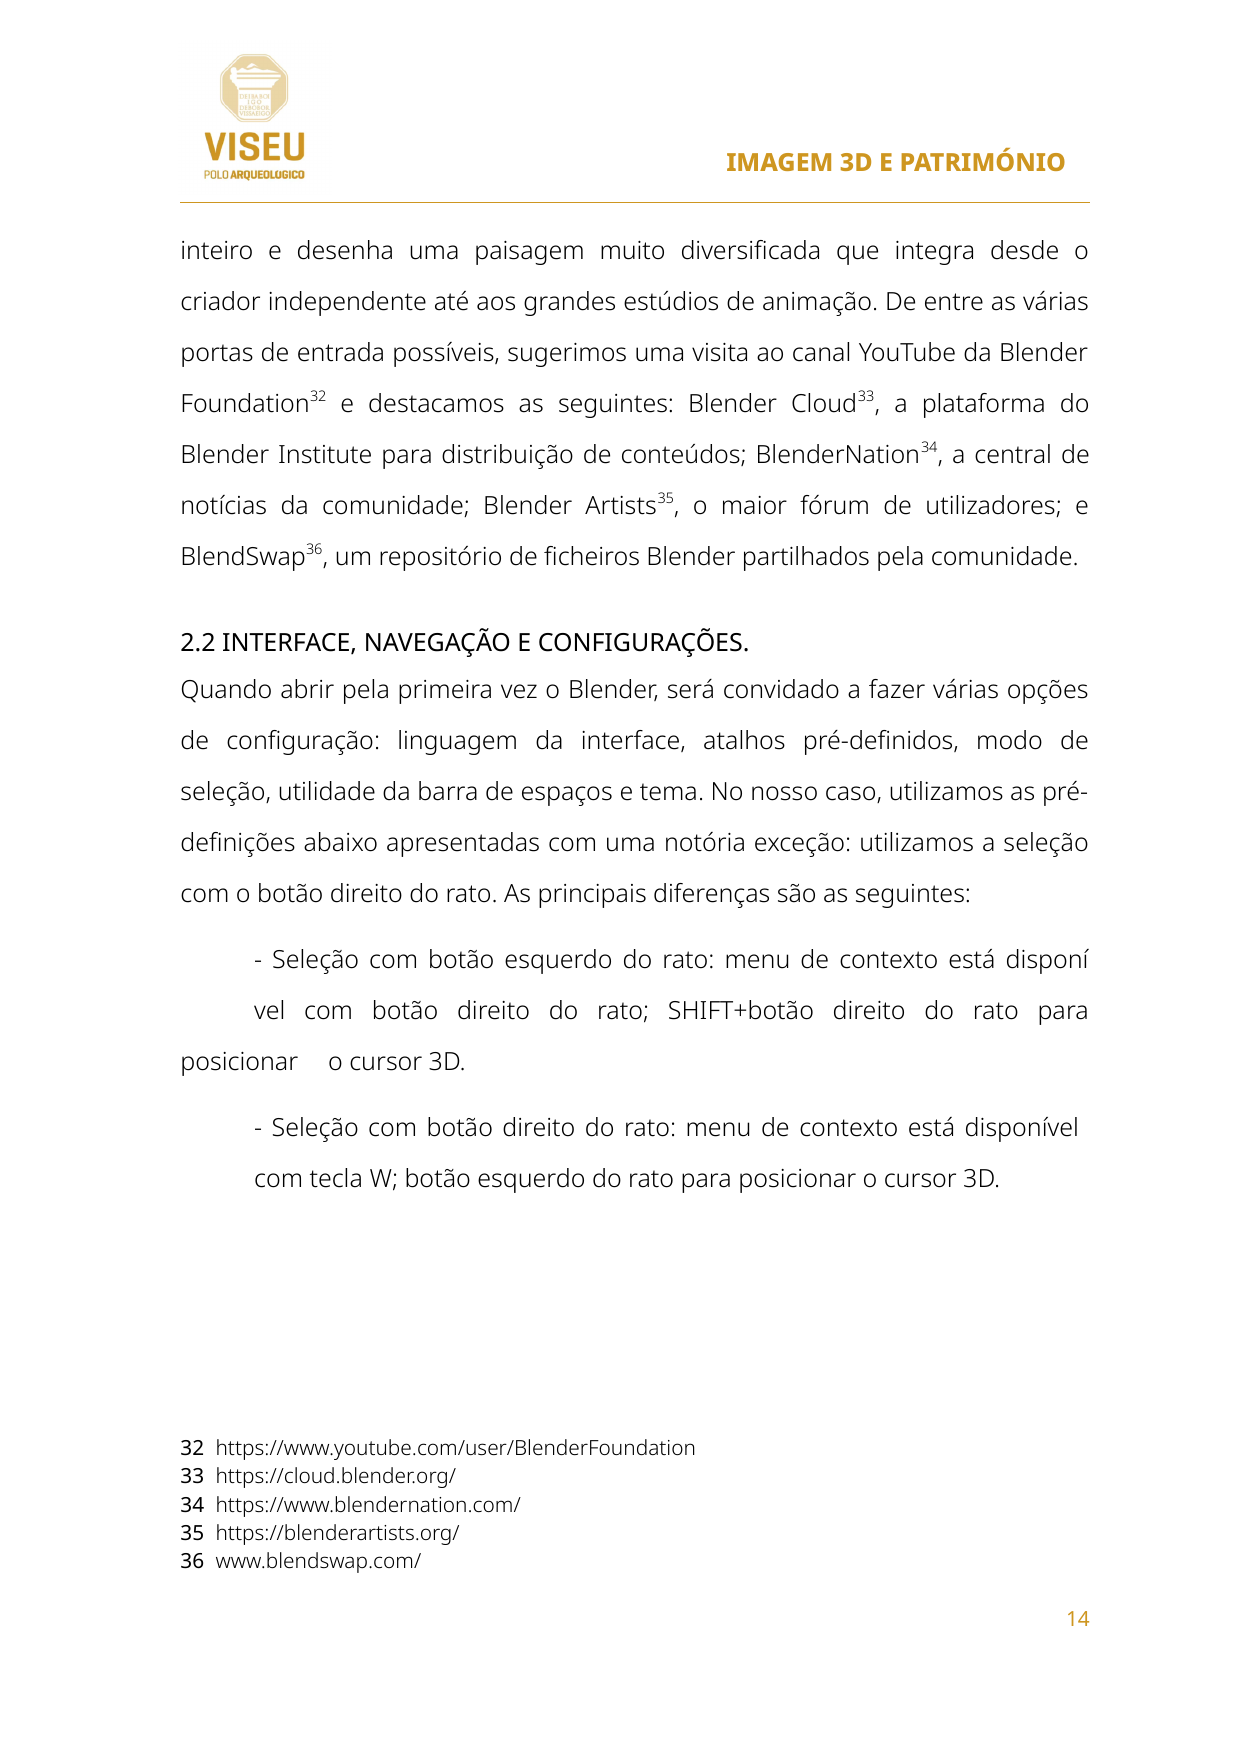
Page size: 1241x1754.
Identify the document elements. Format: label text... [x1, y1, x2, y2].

subtitle 2.2 Interface, navegação e configurações. [180, 625, 1090, 659]
text www.blendswap.com/ [180, 1547, 1090, 1575]
text - Seleção com botão direito do rato: menu de contexto está disponível com tecla W; botão esquerdo do rato para posicionar o cursor 3D. [180, 1109, 1090, 1194]
text https://cloud.blender.org/ [180, 1461, 1090, 1490]
text https://blenderartists.org/ [180, 1518, 1090, 1547]
text https://www.youtube.com/user/BlenderFoundation [180, 1433, 1090, 1461]
text Quando abrir pela primeira vez o Blender, será convidado a fazer várias opções de configuração: linguagem da interface, atalhos pré-definidos, modo de seleção, utilidade da barra de espaços e tema. No nosso caso, utilizamos as pré-definições abaixo apresentadas com uma notória exceção: utilizamos a seleção com o botão direito do rato. As principais diferenças são as seguintes: [180, 672, 1090, 910]
text https://www.blendernation.com/ [180, 1490, 1090, 1518]
text inteiro e desenha uma paisagem muito diversificada que integra desde o criador independente até aos grandes estúdios de animação. De entre as várias portas de entrada possíveis, sugerimos uma visita ao canal YouTube da Blender Foundation e destacamos as seguintes: Blender Cloud, a plataforma do Blender Institute para distribuição de conteúdos; BlenderNation, a central de notícias da comunidade; Blender Artists, o maior fórum de utilizadores; e BlendSwap, um repositório de ficheiros Blender partilhados pela comunidade. [180, 232, 1090, 573]
text - Seleção com botão esquerdo do rato: menu de contexto está disponí vel com botão direito do rato; SHIFT+botão direito do rato para posicionar o cursor 3D. [180, 941, 1090, 1078]
